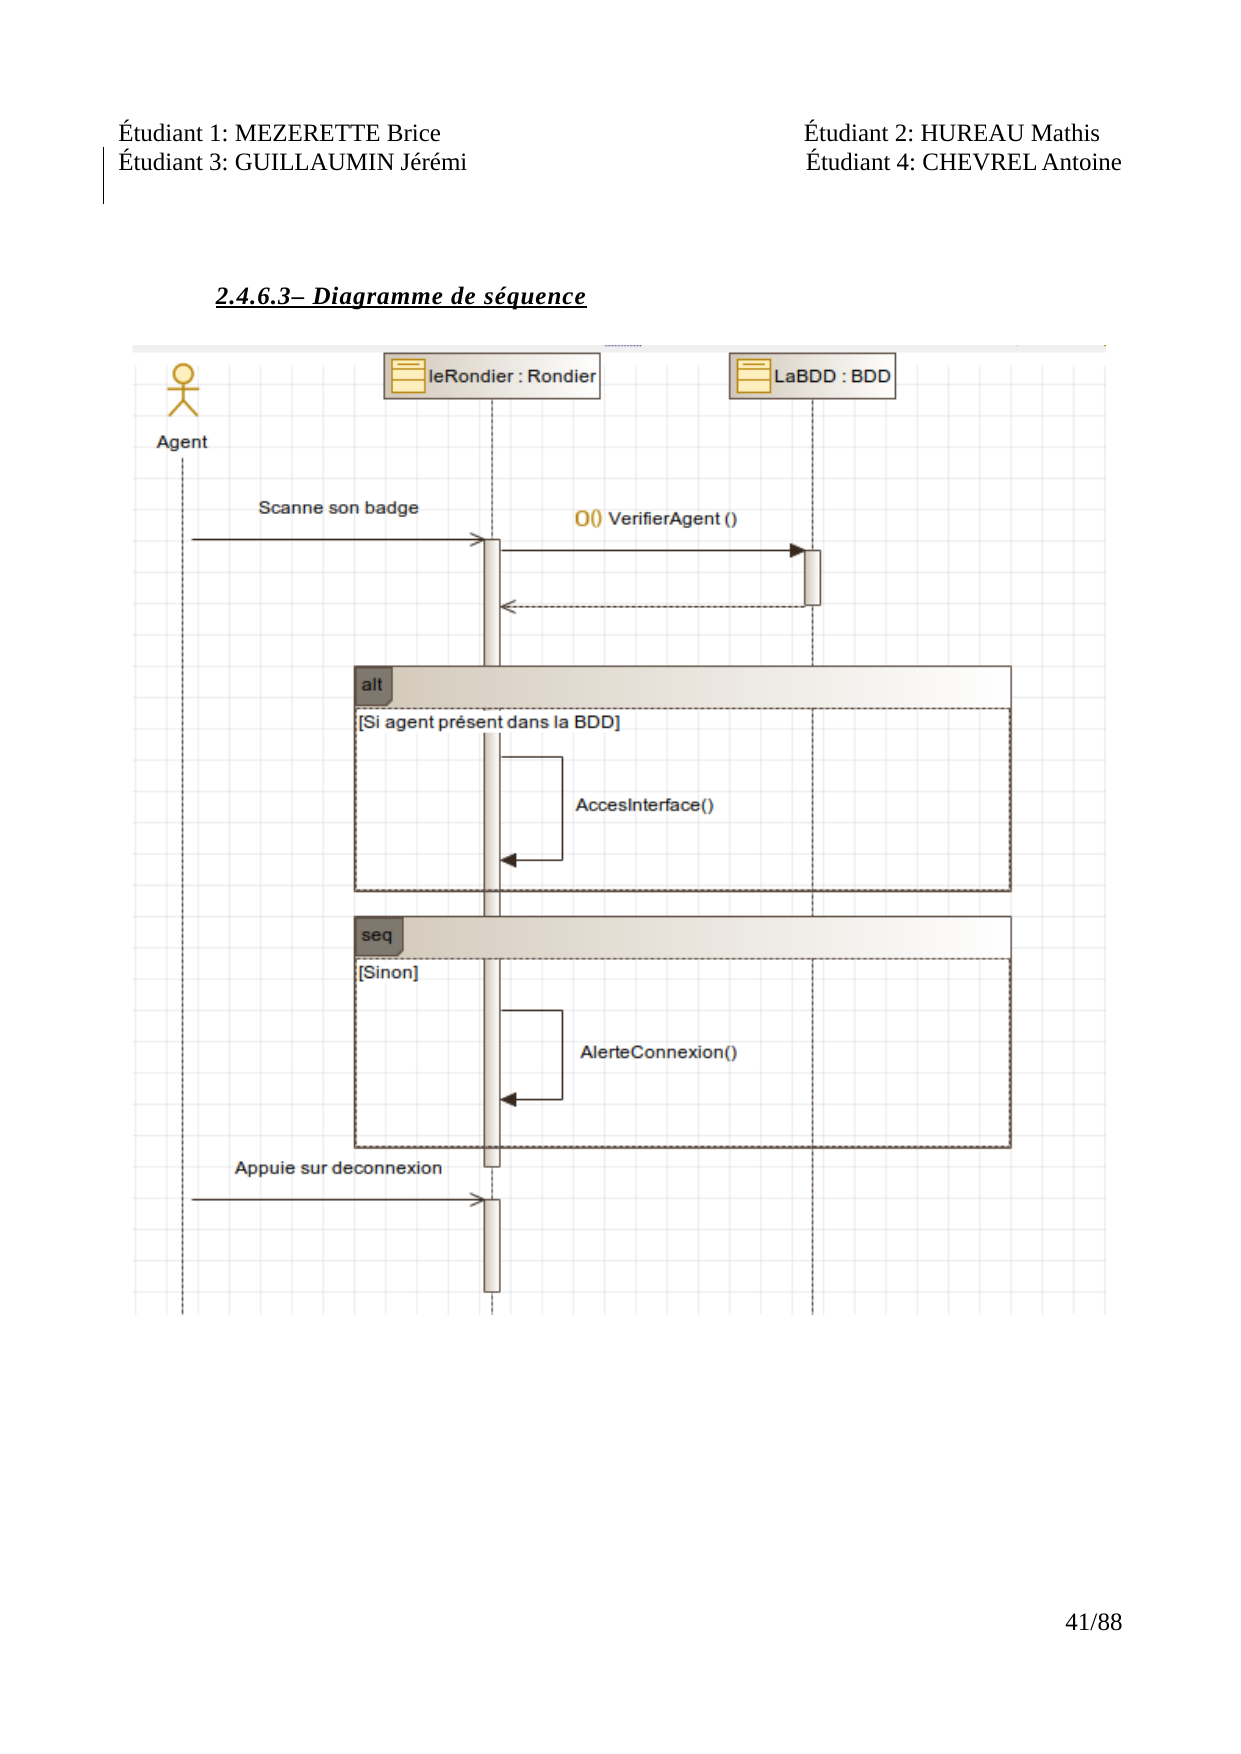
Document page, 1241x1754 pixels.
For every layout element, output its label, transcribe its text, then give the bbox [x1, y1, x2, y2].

text 2.4.6.3– Diagramme de séquence [118, 281, 1122, 310]
picture [132, 345, 1106, 1315]
